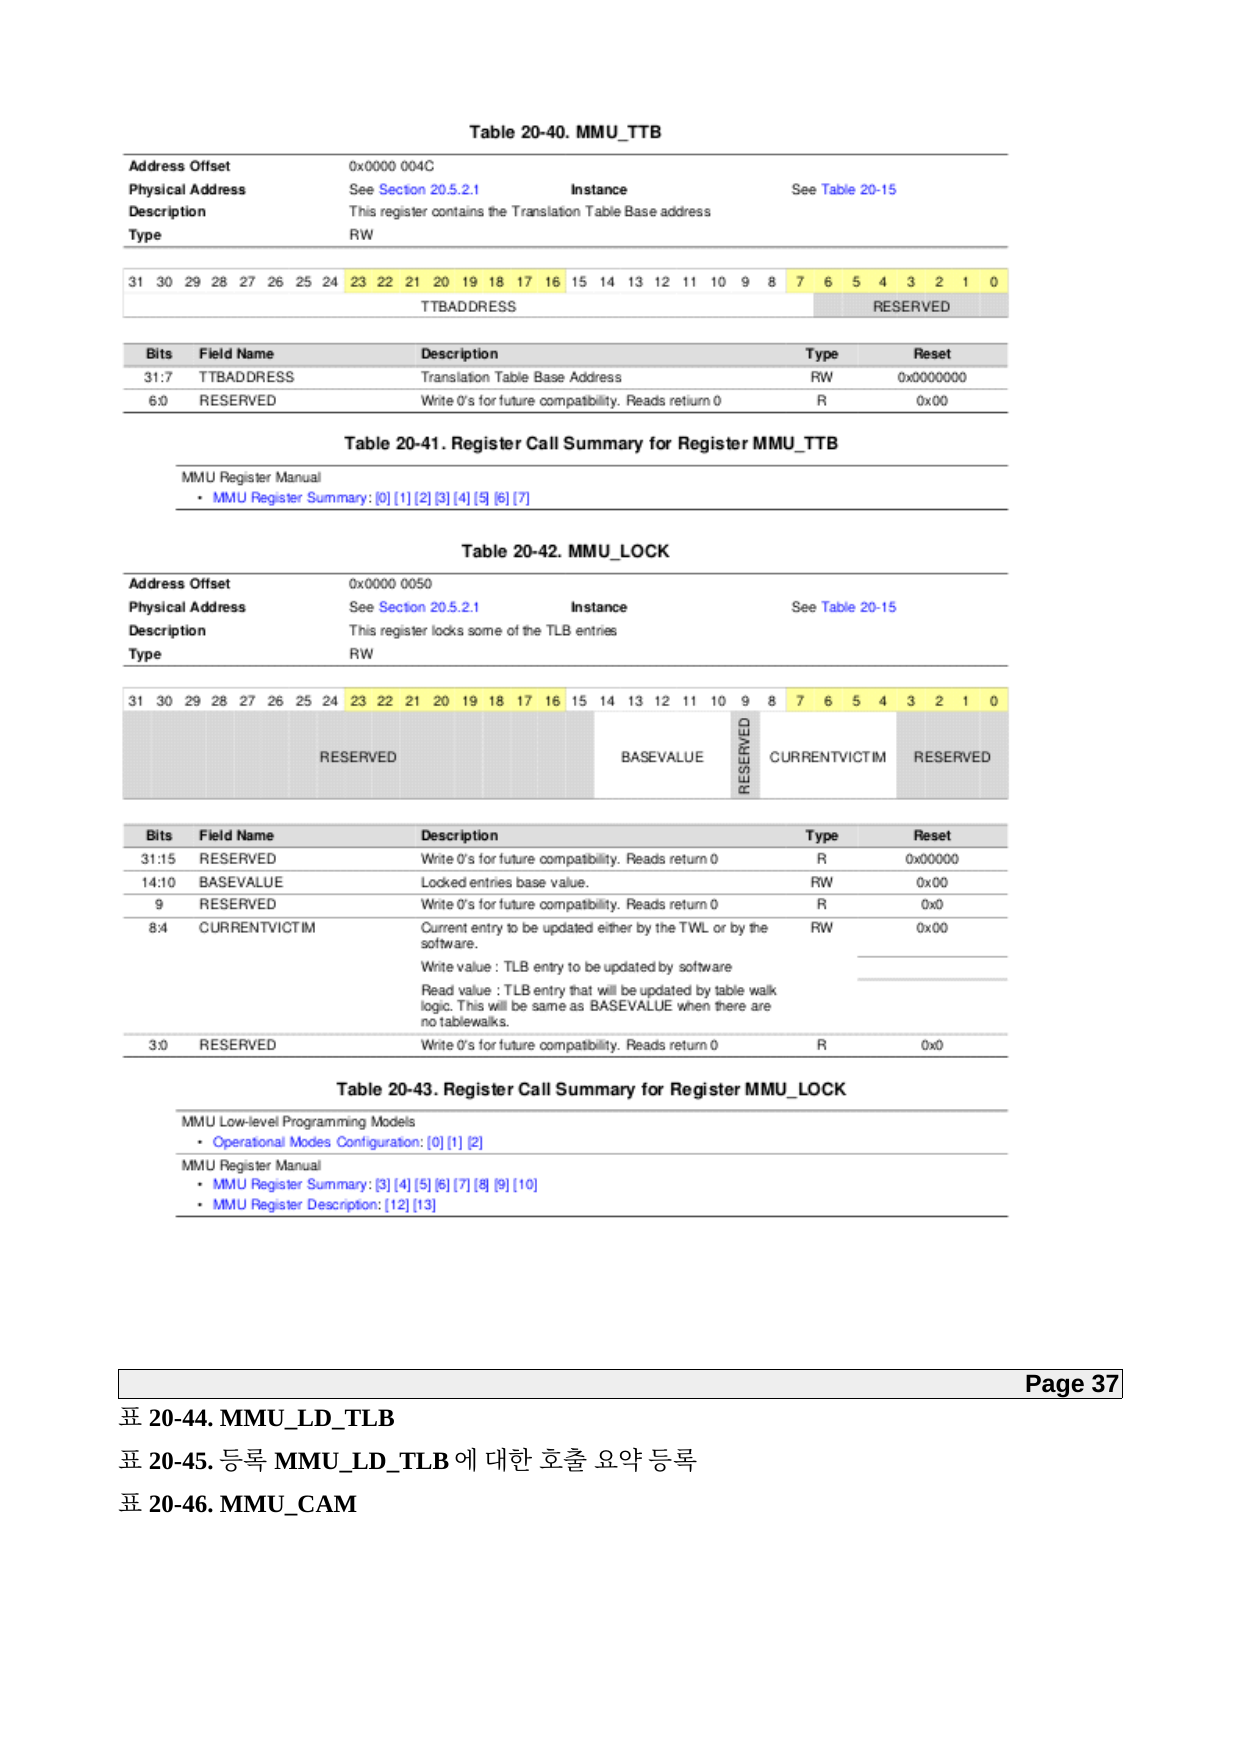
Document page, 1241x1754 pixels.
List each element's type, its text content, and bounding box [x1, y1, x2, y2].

table_header Page 37 [119, 1370, 1122, 1398]
text 표 20-45. 등록 MMU_LD_TLB에 대한 호출 요약 등록 [118, 1441, 1122, 1477]
text 표 20-46. MMU_CAM [118, 1484, 1122, 1520]
text 표 20-44. MMU_LD_TLB [118, 1399, 1122, 1434]
